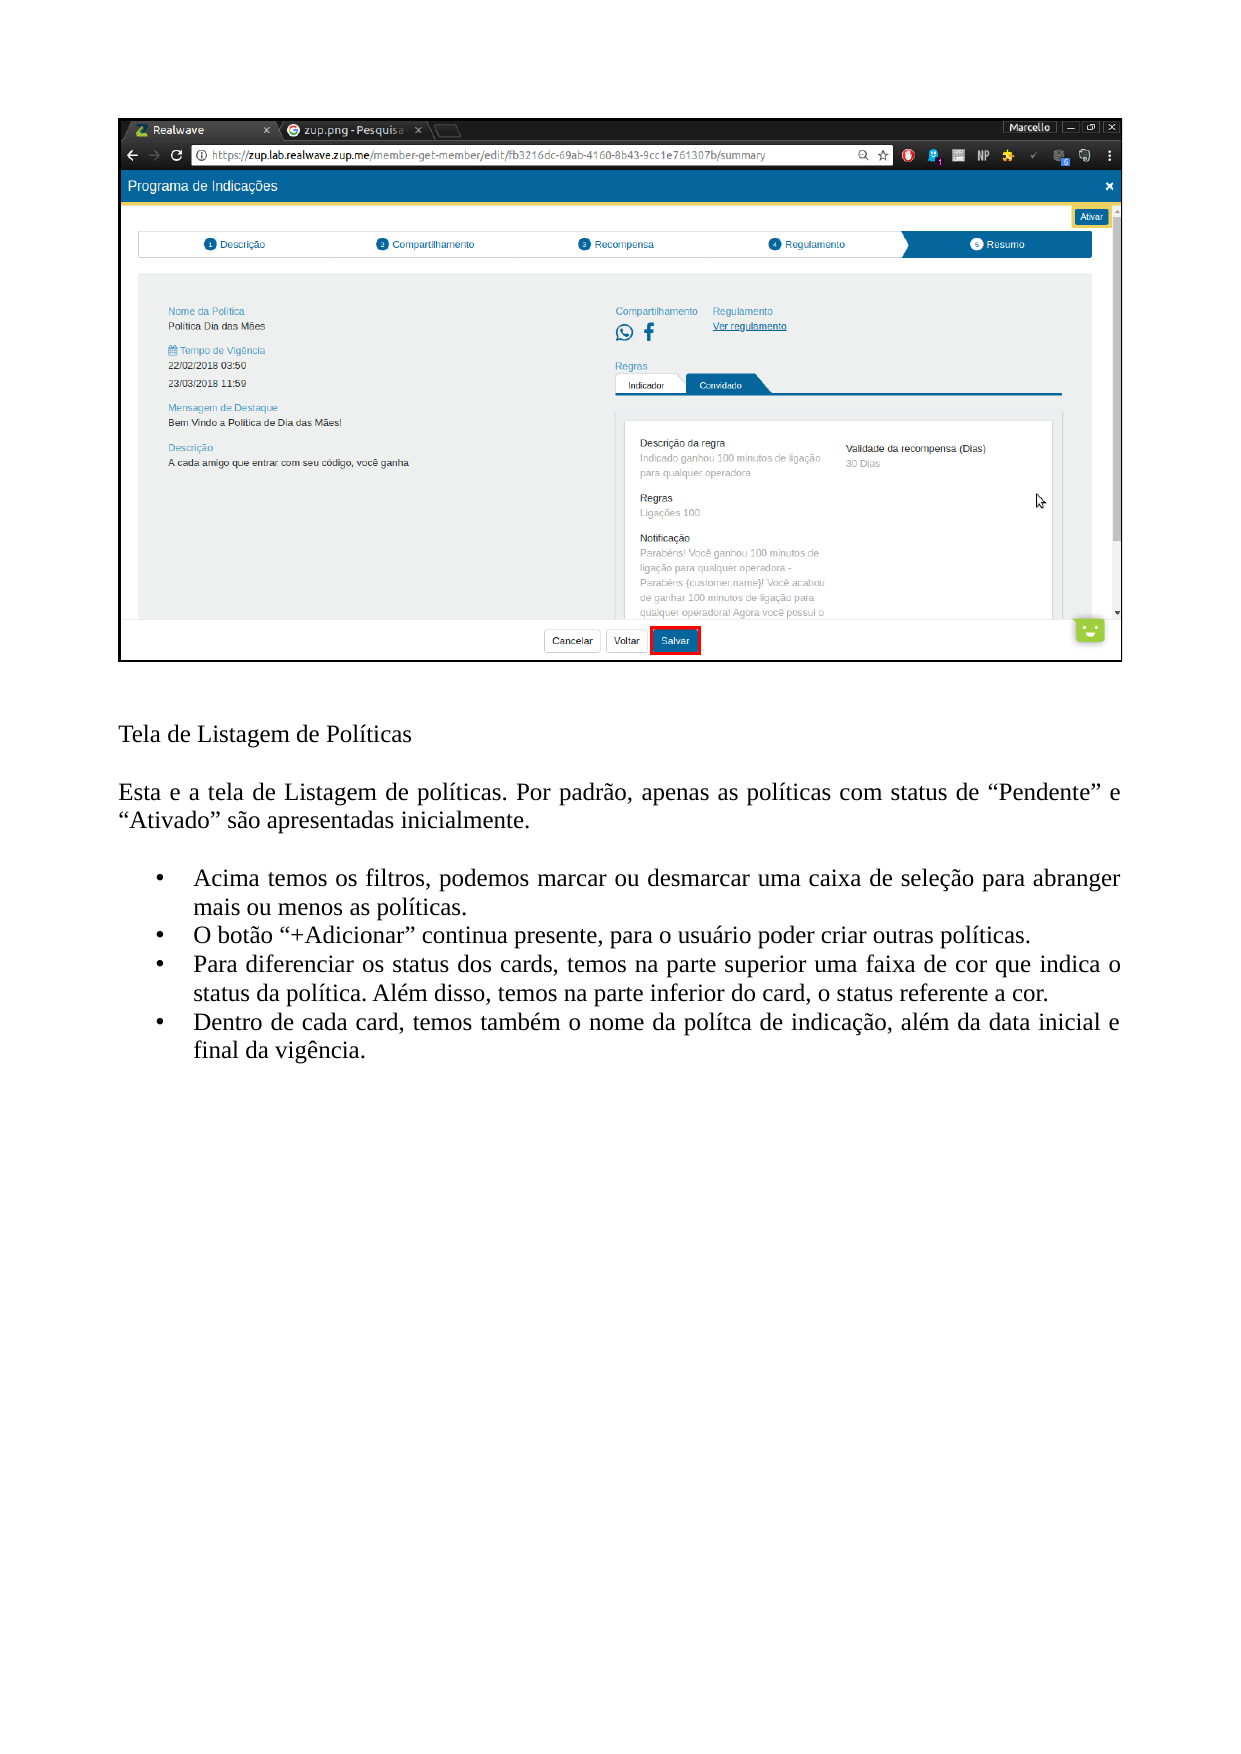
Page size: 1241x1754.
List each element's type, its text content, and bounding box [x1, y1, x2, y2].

picture [118, 118, 1123, 662]
list Dentro de cada card, temos também o nome da polítca de indicação, além da data inicial e final da vigência. [156, 1007, 1122, 1064]
list Para diferenciar os status dos cards, temos na parte superior uma faixa de cor que indica o status da política. Além disso, temos na parte inferior do card, o status referente a cor. [156, 949, 1122, 1007]
text Tela de Listagem de Políticas [118, 719, 1122, 748]
list Acima temos os filtros, podemos marcar ou desmarcar uma caixa de seleção para abranger mais ou menos as políticas. [156, 863, 1122, 920]
text Esta e a tela de Listagem de políticas. Por padrão, apenas as políticas com status de “Pendente” e “Ativado” são apresentadas inicialmente. [118, 777, 1122, 834]
list O botão “+Adicionar” continua presente, para o usuário poder criar outras políticas. [156, 920, 1122, 949]
